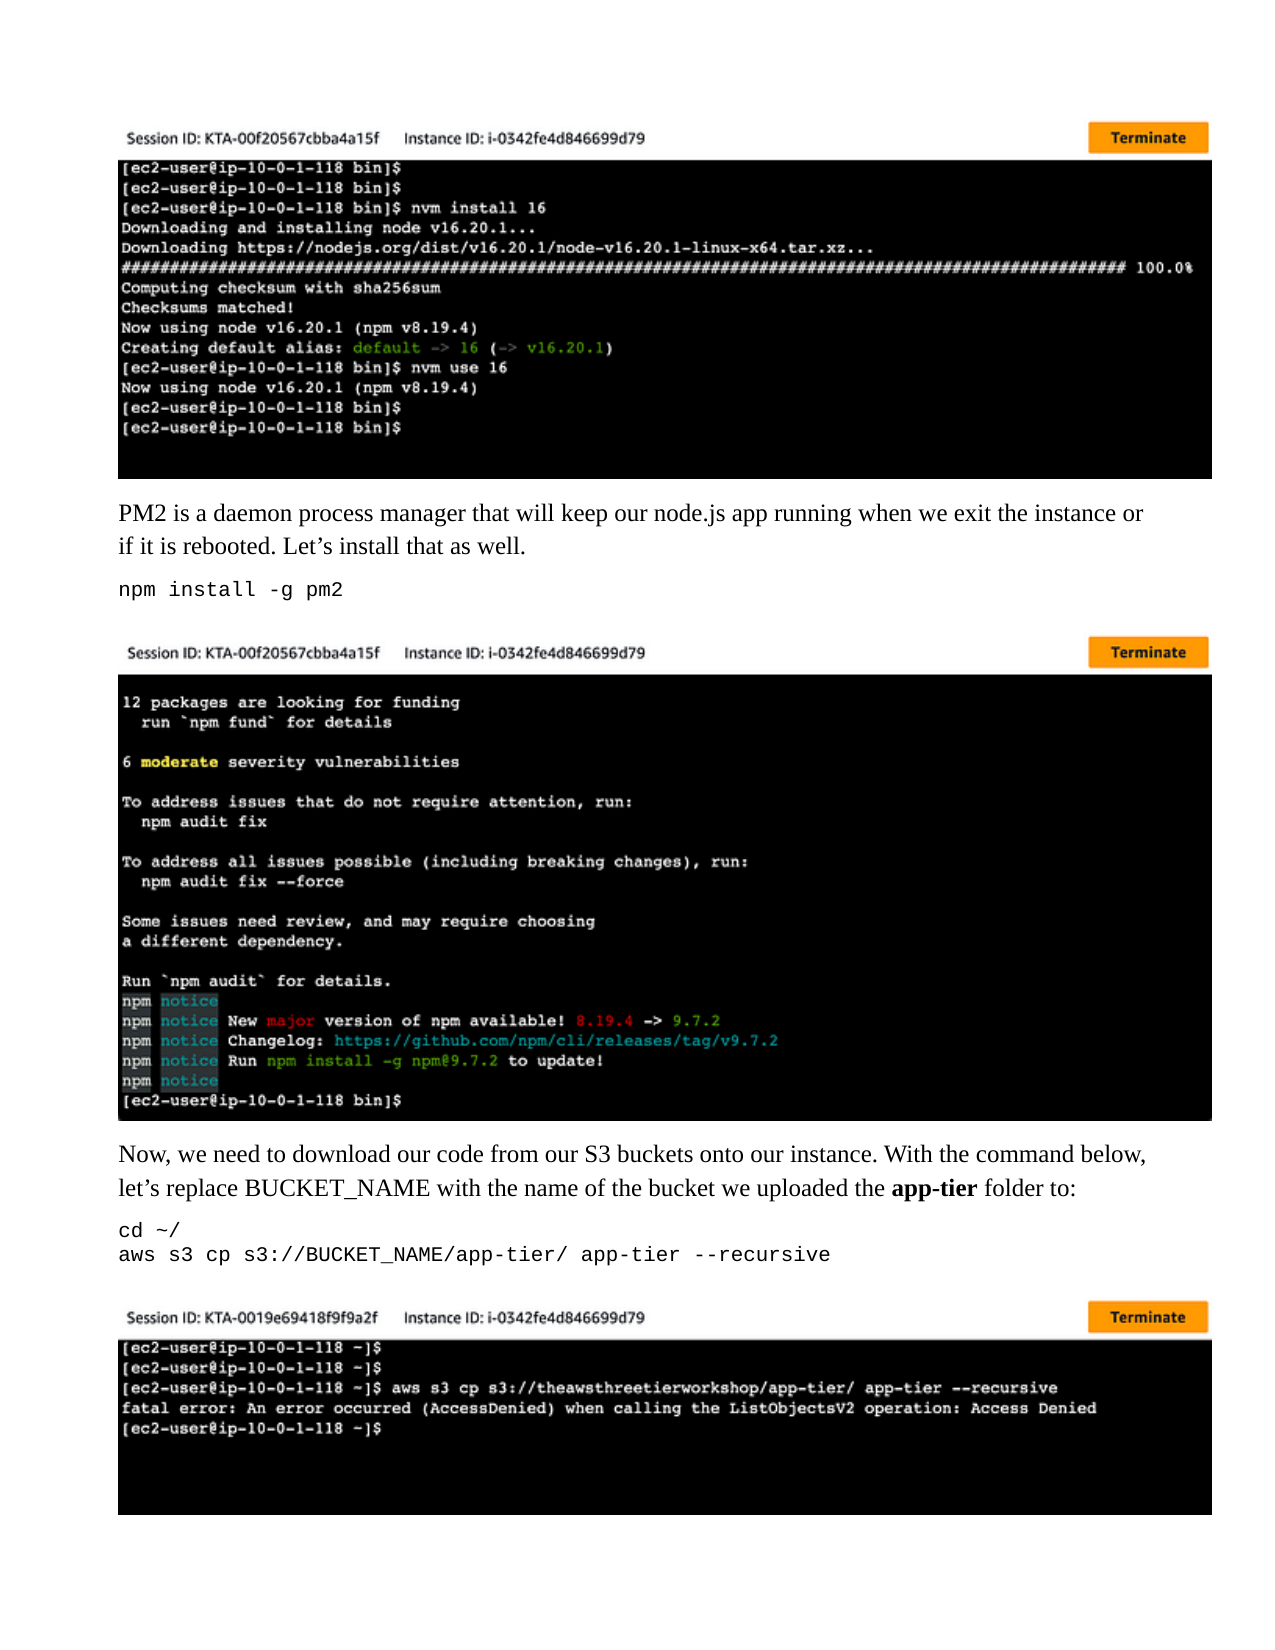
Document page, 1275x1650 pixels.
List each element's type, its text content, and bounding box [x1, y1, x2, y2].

text PM2 is a daemon process manager that will keep our node.js app running when we exit the instance or if it is rebooted. Let’s install that as well. [118, 498, 1157, 560]
picture [118, 1297, 1212, 1515]
text aws s3 cp s3://BUCKET_NAME/app-tier/ app-tier --recursive [118, 1244, 1157, 1267]
text npm install -g pm2 [118, 578, 1157, 602]
text Now, we need to download our code from our S3 buckets onto our instance. With the command below, let’s replace BUCKET_NAME with the name of the bucket we uploaded the app-tier folder to: [118, 1139, 1157, 1201]
picture [118, 118, 1212, 479]
text cd ~/ [118, 1220, 1157, 1244]
picture [118, 631, 1212, 1121]
